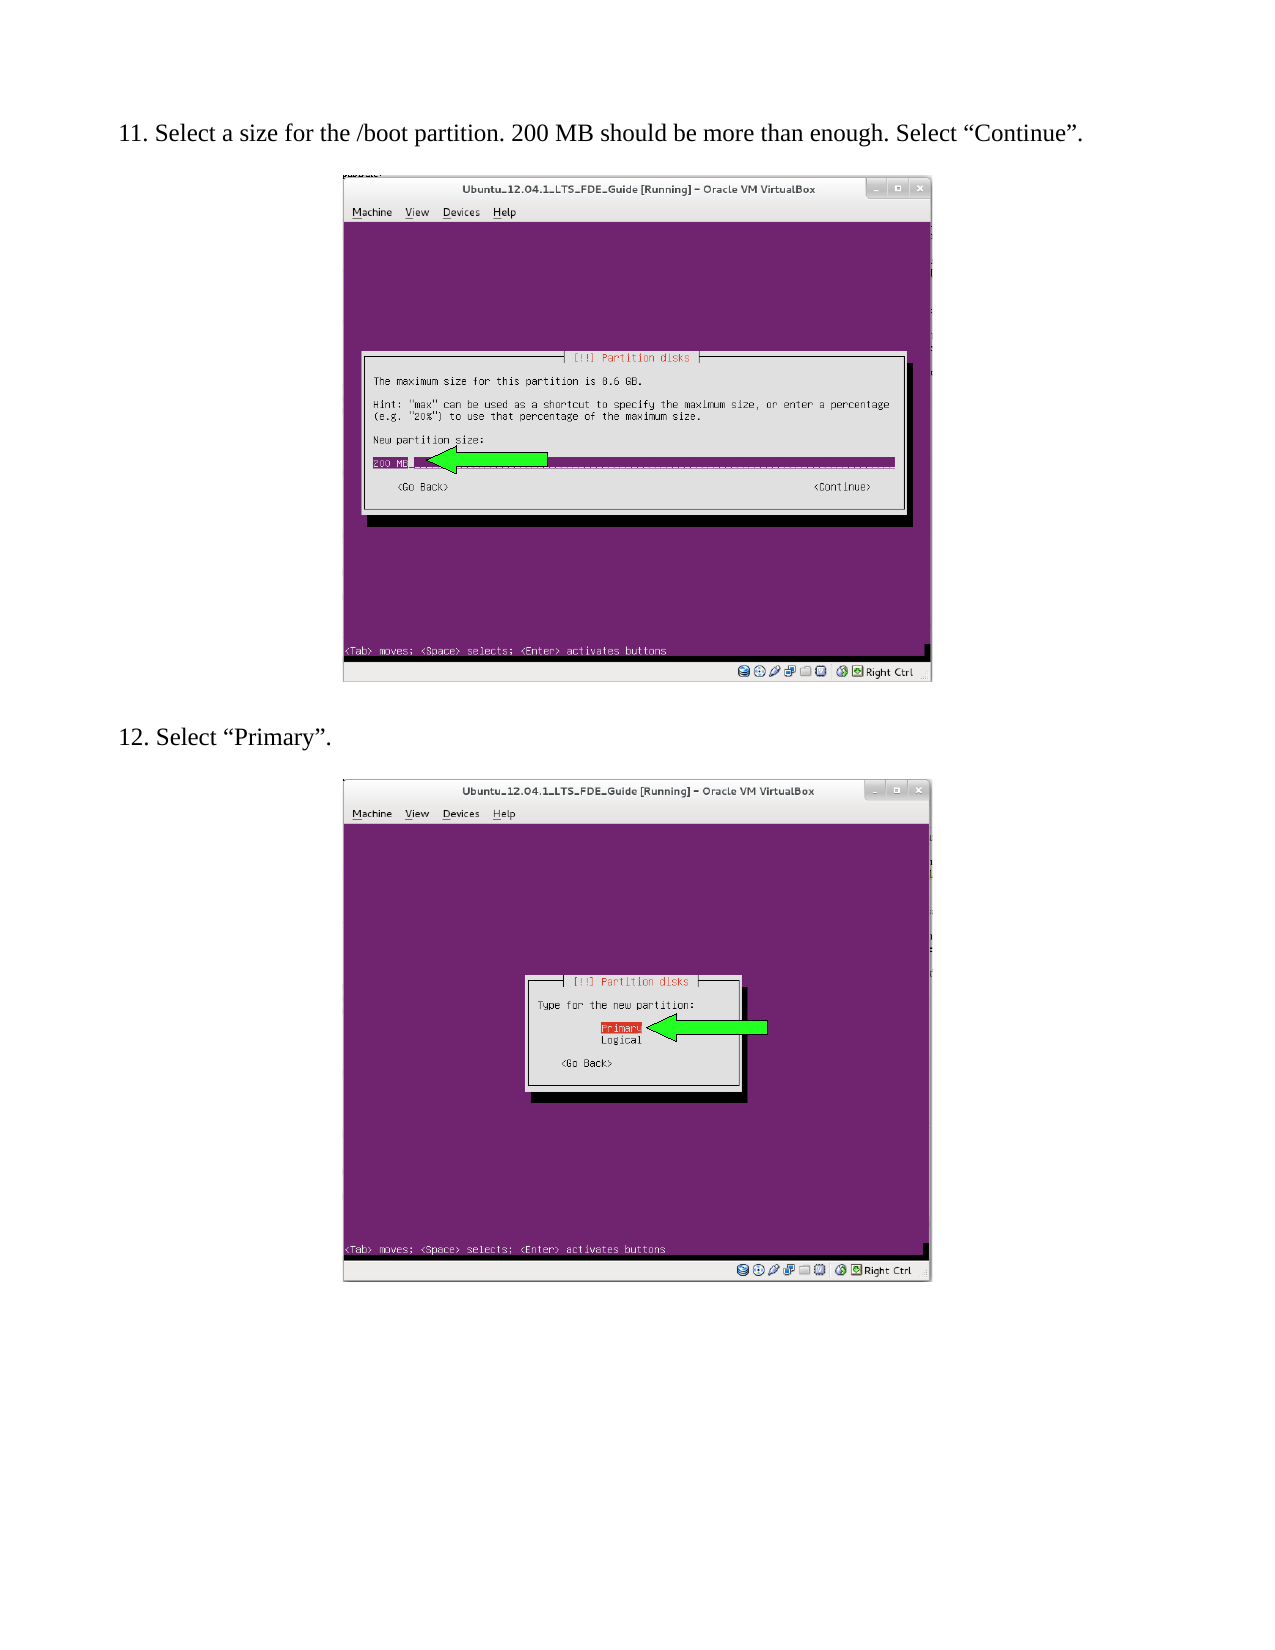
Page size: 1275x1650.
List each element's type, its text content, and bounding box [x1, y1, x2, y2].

picture [342, 175, 933, 682]
text 12. Select “Primary”. [118, 722, 1157, 751]
text 11. Select a size for the /boot partition. 200 MB should be more than enough. Select “Continue”. [118, 118, 1157, 147]
picture [342, 779, 933, 1282]
